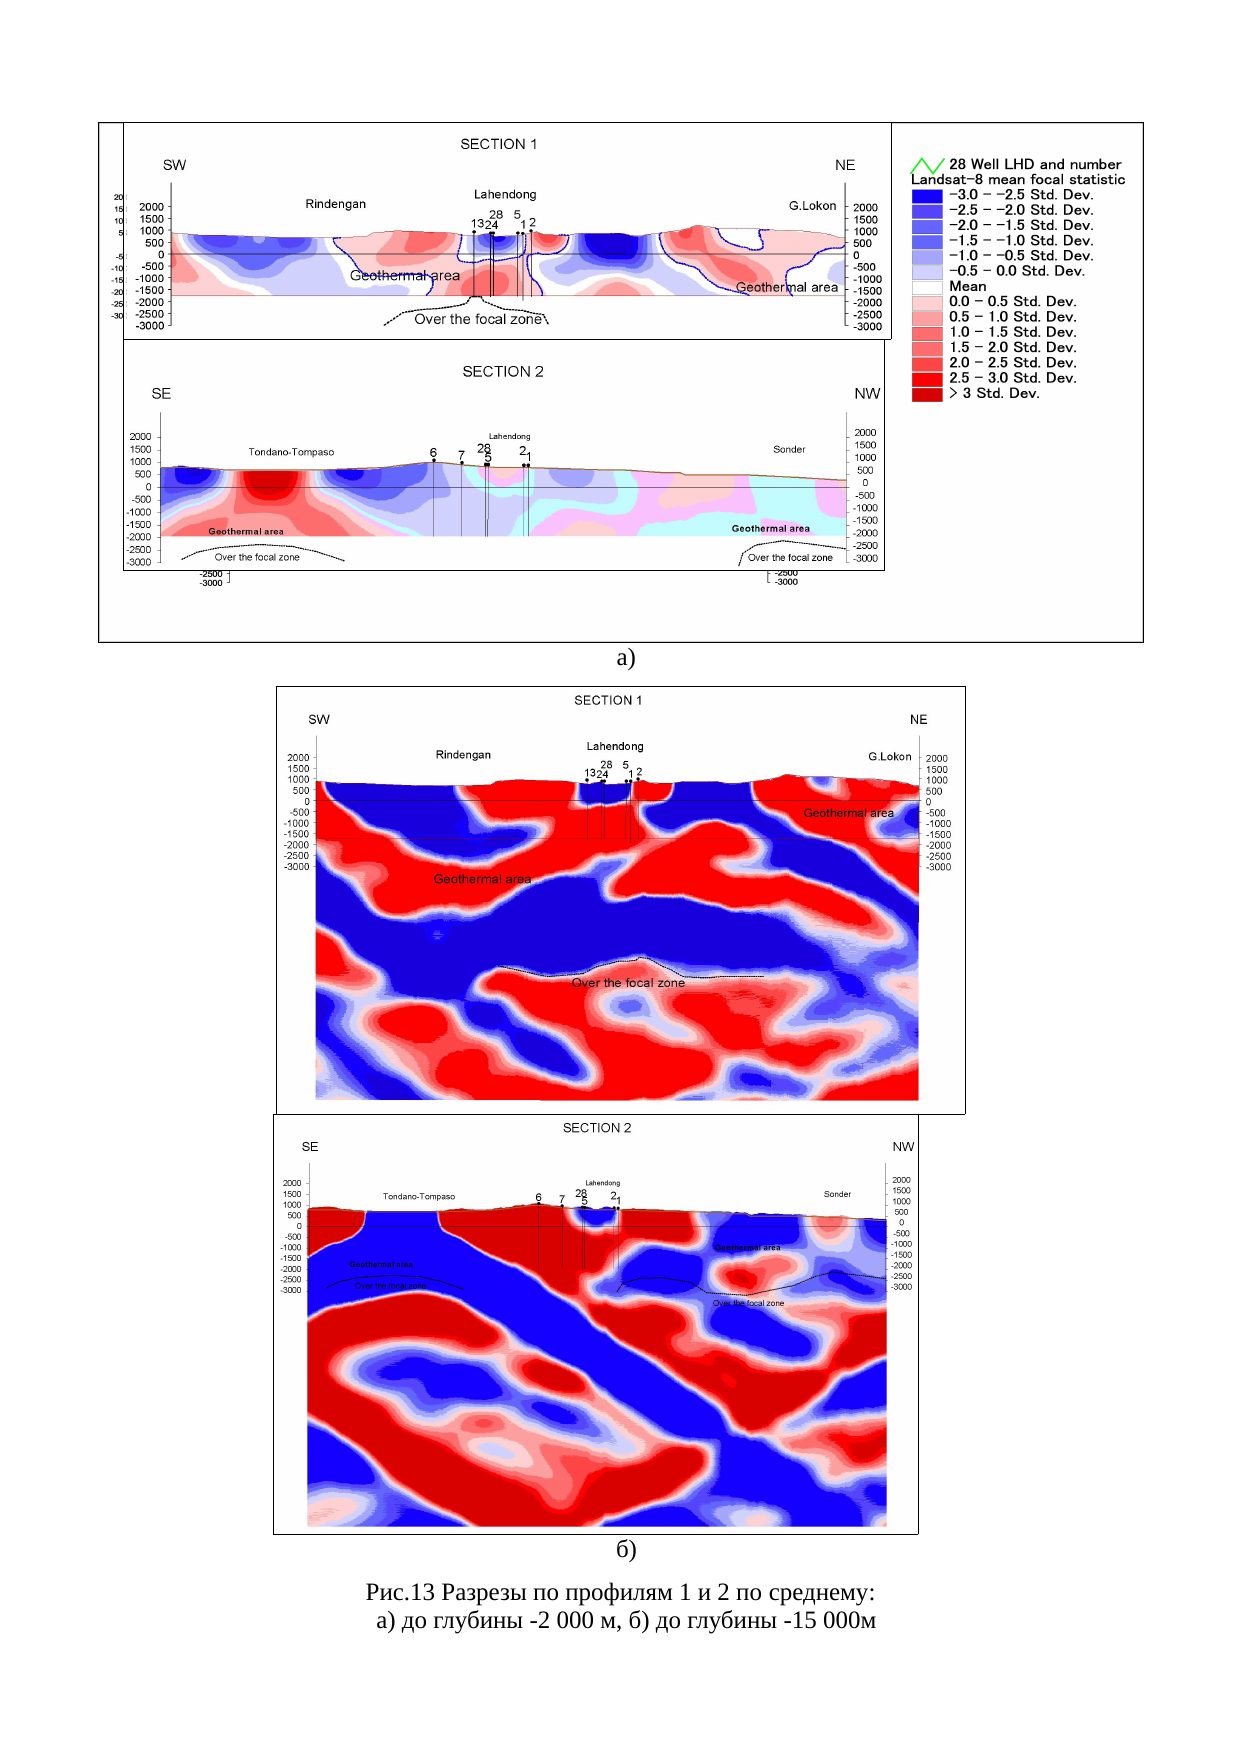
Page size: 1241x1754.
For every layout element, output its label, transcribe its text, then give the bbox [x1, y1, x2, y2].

text б) [129, 686, 1123, 1562]
picture [278, 688, 962, 1111]
text Рис.13 Разрезы по профилям 1 и 2 по среднему: [117, 1577, 1123, 1606]
picture [99, 123, 1143, 642]
picture [126, 125, 889, 337]
picture [126, 342, 882, 568]
text а) до глубины -2 000 м, б) до глубины -15 000м [129, 1606, 1123, 1634]
text а) [129, 643, 1123, 671]
text [129, 118, 1123, 122]
picture [275, 1116, 915, 1531]
